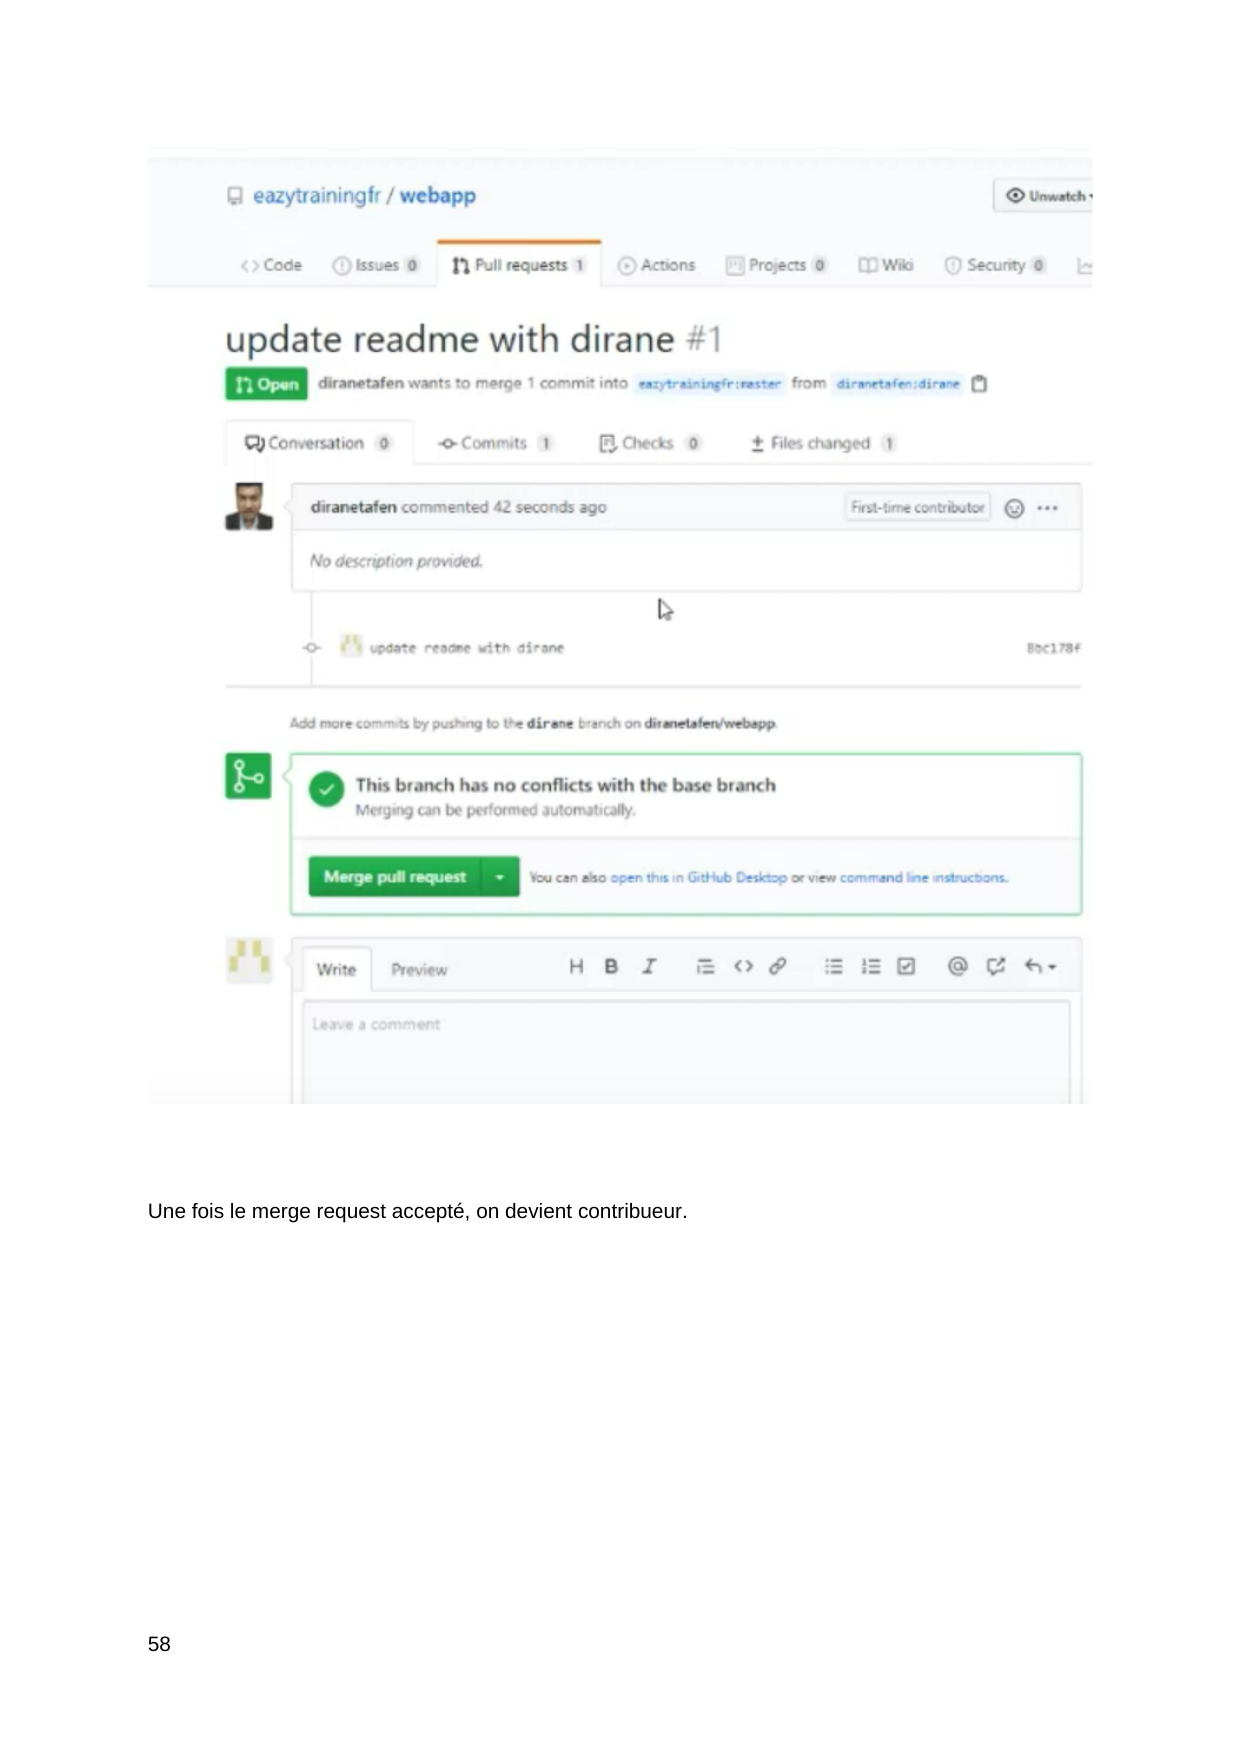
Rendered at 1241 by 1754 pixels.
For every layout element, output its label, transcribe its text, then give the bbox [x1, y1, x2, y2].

picture [147, 147, 1093, 1104]
text Une fois le merge request accepté, on devient contribueur. [148, 1199, 1093, 1223]
